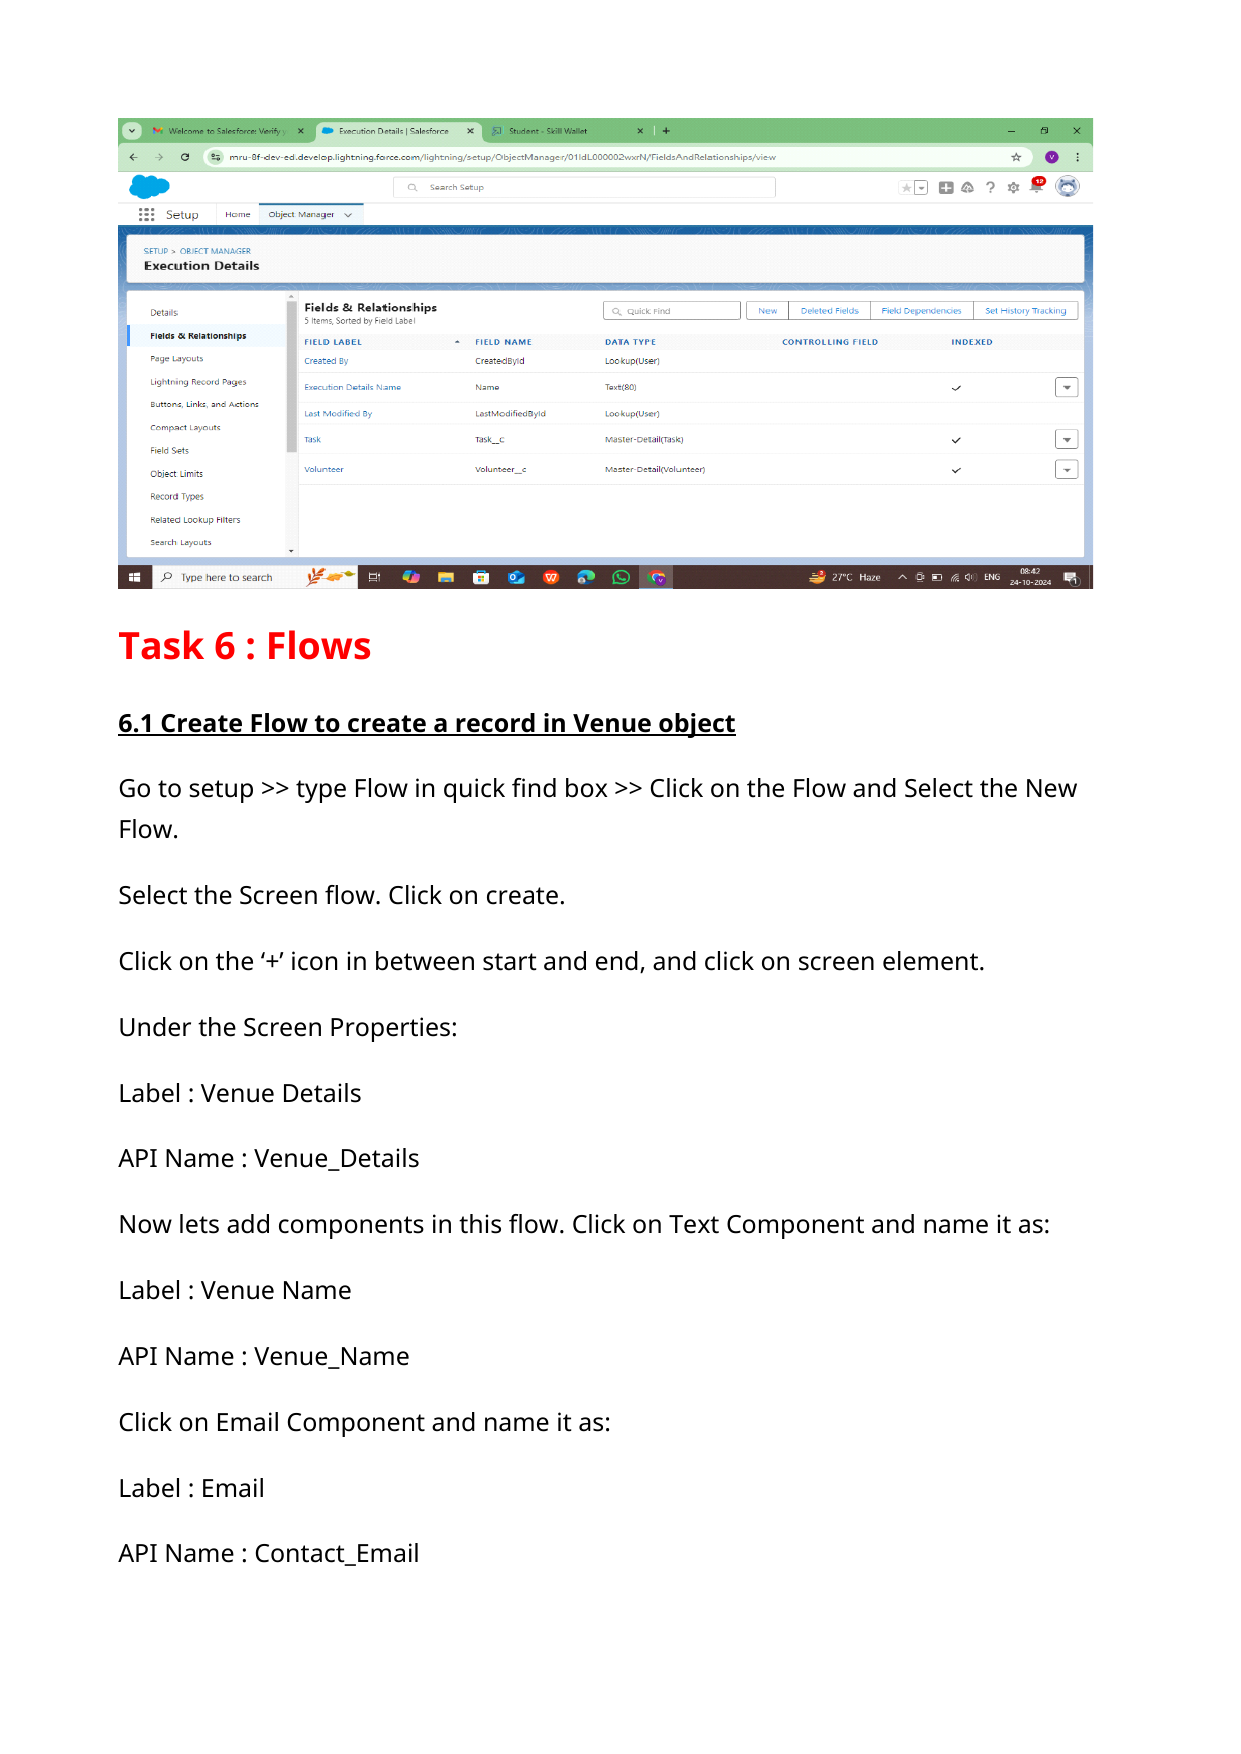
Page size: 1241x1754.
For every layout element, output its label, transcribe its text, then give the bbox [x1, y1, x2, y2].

text API Name : Contact_Email [118, 1536, 1122, 1570]
text API Name : Venue_Details [118, 1141, 1122, 1175]
text 6.1 Create Flow to create a record in Venue object [118, 705, 1122, 739]
text API Name : Venue_Name [118, 1338, 1122, 1373]
text Click on the ‘+’ icon in between start and end, and click on screen element. [118, 943, 1122, 978]
text Label : Venue Details [118, 1075, 1122, 1109]
text Under the Screen Properties: [118, 1009, 1122, 1043]
text Go to setup >> type Flow in quick find box >> Click on the Flow and Select the New Flow. [118, 771, 1122, 846]
text Now lets add components in this flow. Click on Text Component and name it as: [118, 1207, 1122, 1241]
text Select the Screen flow. Click on create. [118, 878, 1122, 912]
text Label : Venue Name [118, 1273, 1122, 1307]
text Click on Email Component and name it as: [118, 1404, 1122, 1438]
text Label : Email [118, 1470, 1122, 1504]
text Task 6 : Flows [118, 619, 1122, 670]
